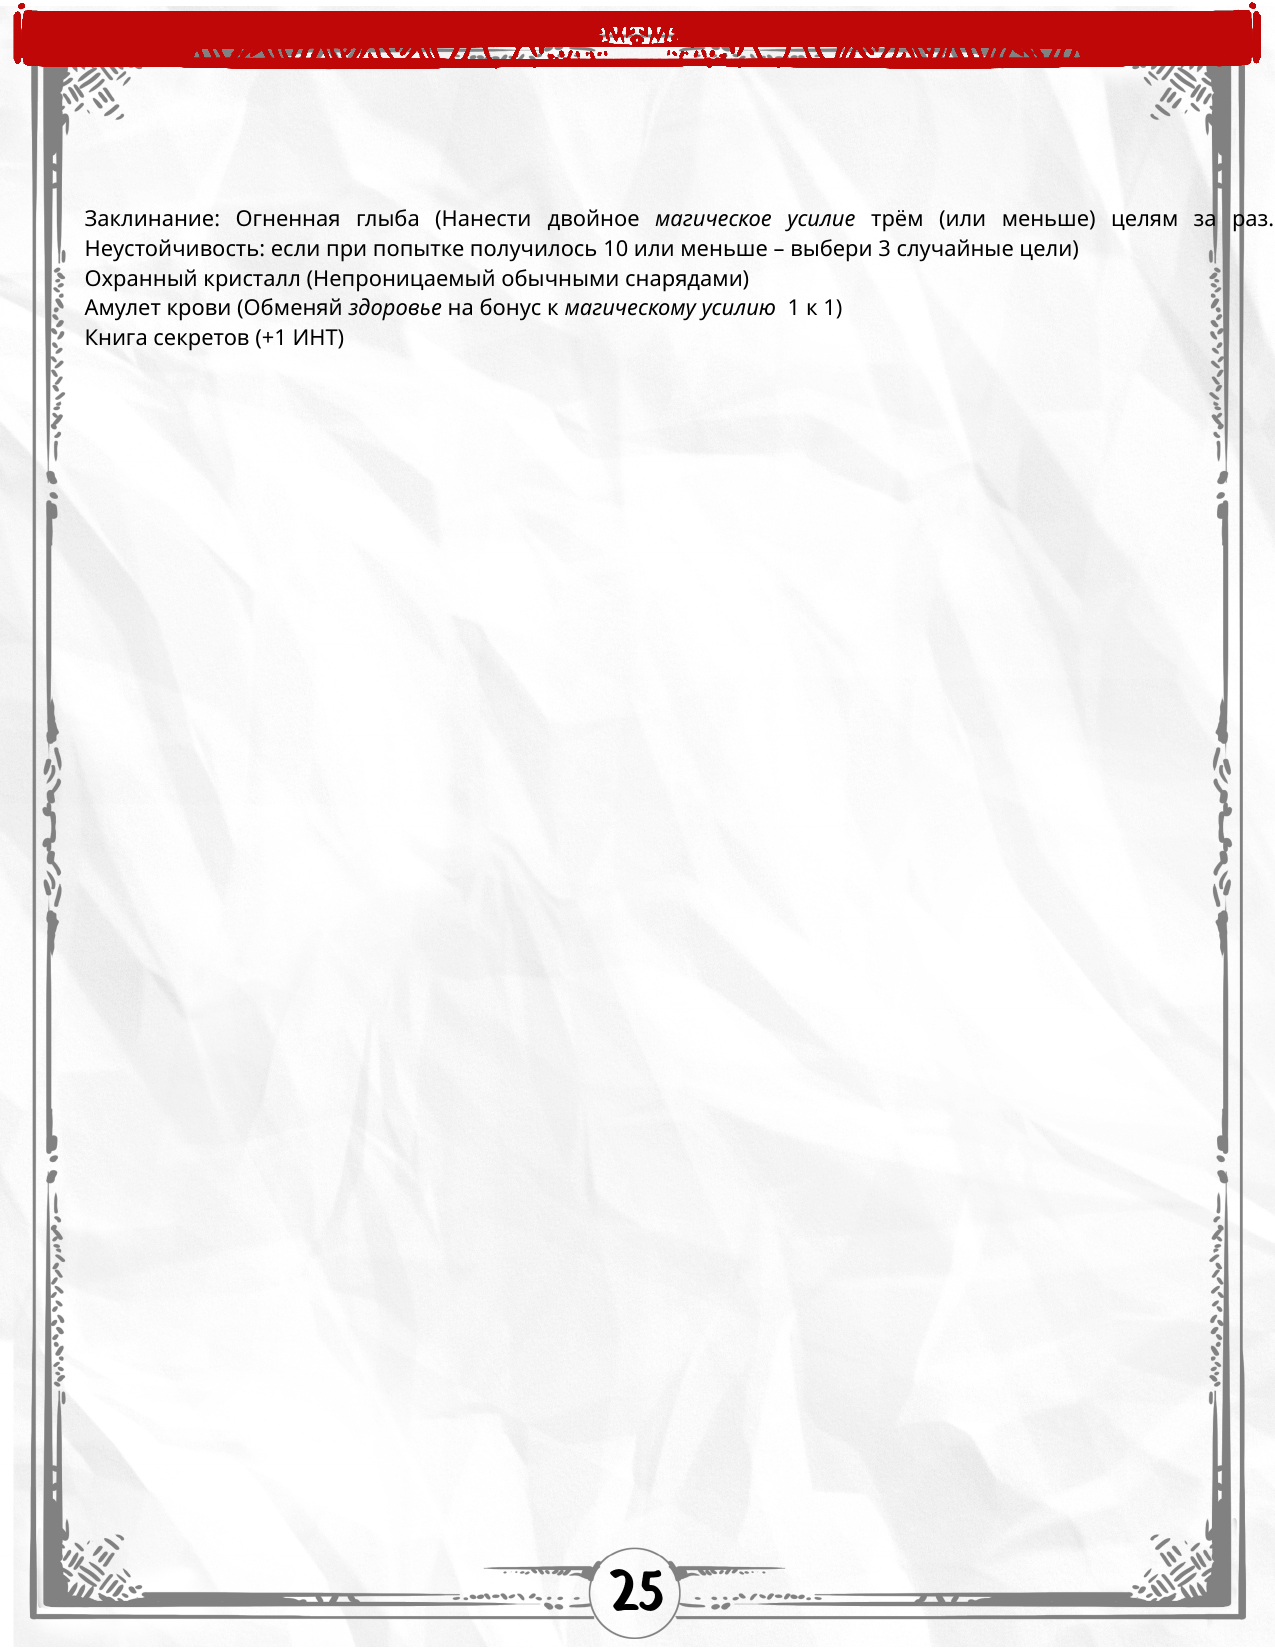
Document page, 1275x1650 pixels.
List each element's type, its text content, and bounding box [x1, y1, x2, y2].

picture [0, 0, 1275, 1647]
text Охранный кристалл (Непроницаемый обычными снарядами) [84, 263, 1275, 292]
text Амулет крови (Обменяй здоровье на бонус к магическому усилию 1 к 1) [84, 292, 1275, 322]
text Заклинание: Огненная глыба (Нанести двойное магическое усилие трём (или меньше) целям за раз. Неустойчивость: если при попытке получилось 10 или меньше – выбери 3 случайные цели) [84, 203, 1275, 263]
text Книга секретов (+1 ИНТ) [84, 322, 1275, 352]
